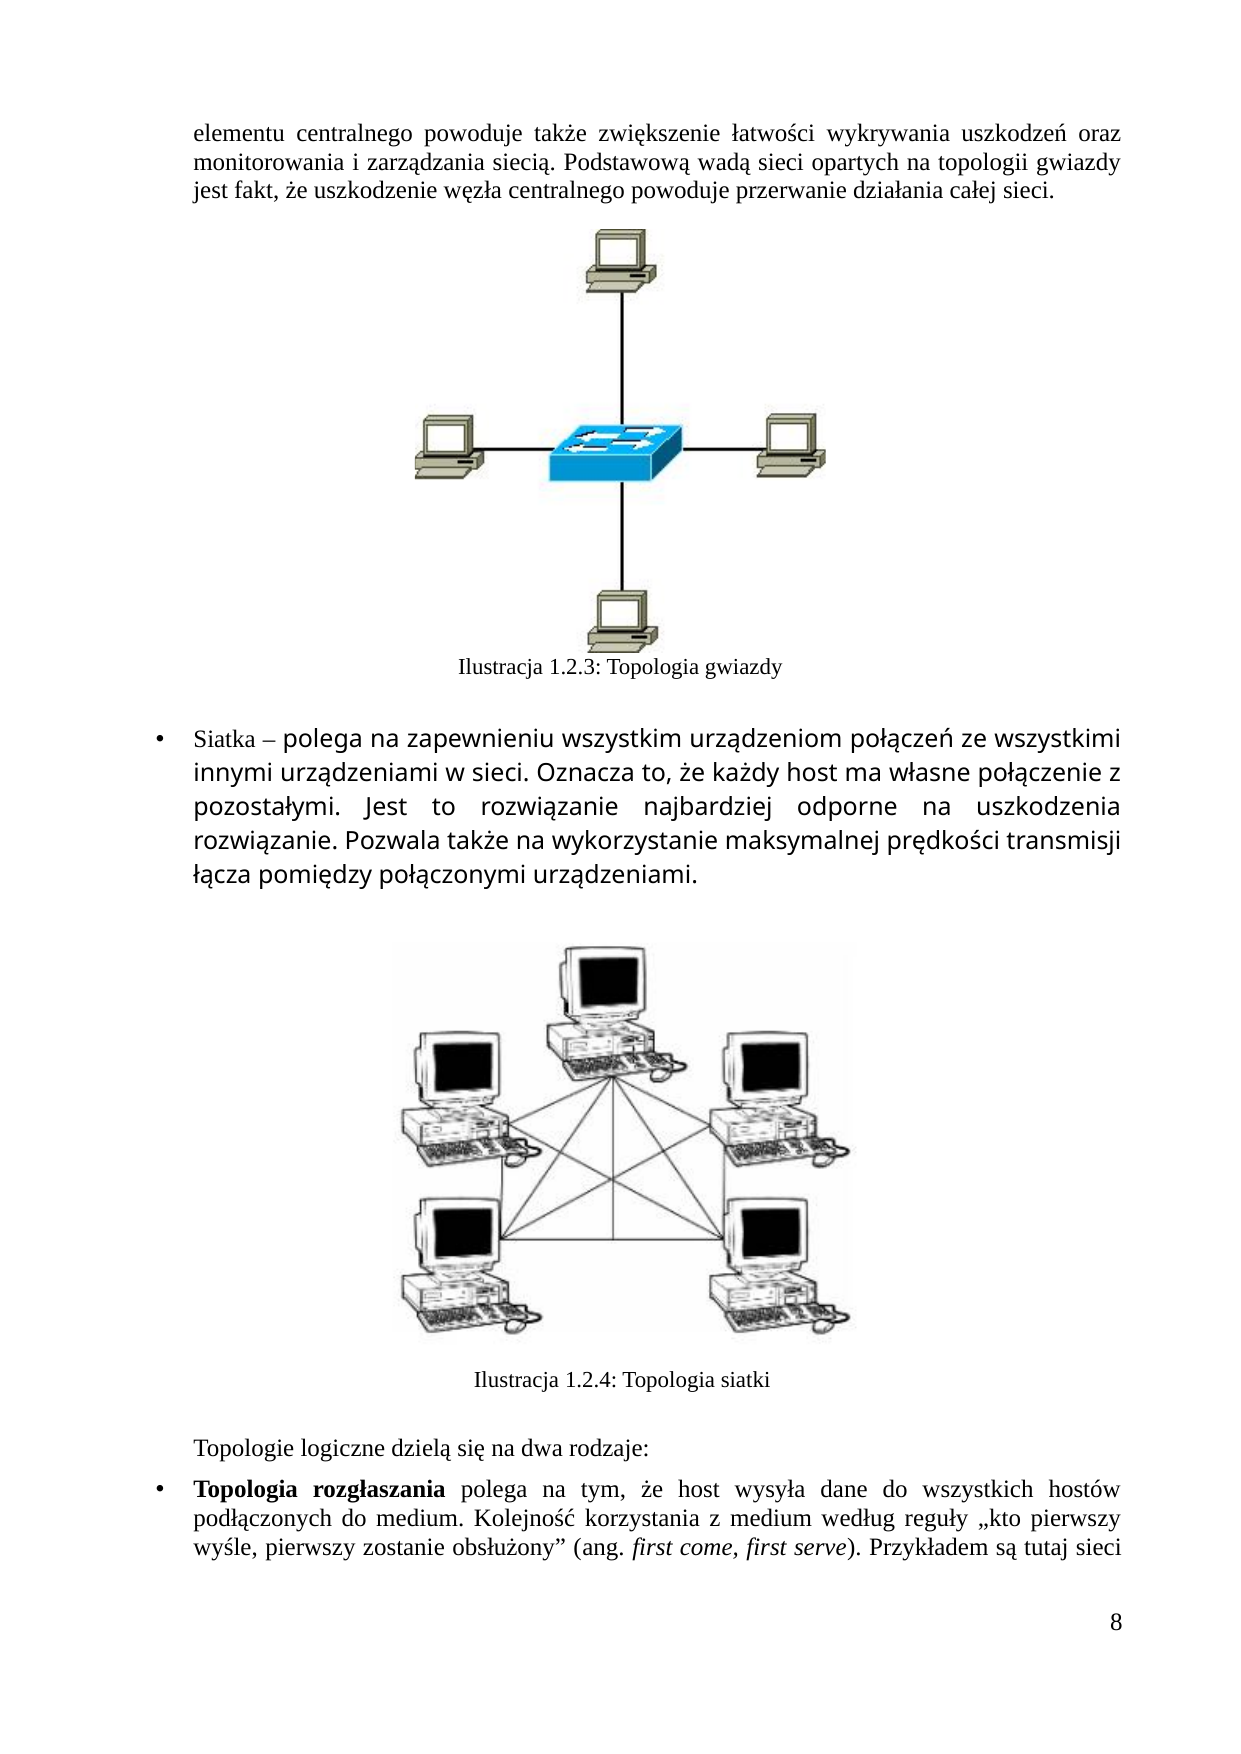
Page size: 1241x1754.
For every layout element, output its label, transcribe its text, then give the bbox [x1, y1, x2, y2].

text Topologie logiczne dzielą się na dwa rodzaje: [118, 1433, 1122, 1462]
list Topologia rozgłaszania polega na tym, że host wysyła dane do wszystkich hostów podłączonych do medium. Kolejność korzystania z medium według reguły „kto pierwszy wyśle, pierwszy zostanie obsłużony” (ang. first come, first serve). Przykładem są tutaj sieci [156, 1474, 1122, 1561]
text Ilustracja 1.2.3: Topologia gwiazdy [415, 653, 826, 679]
list elementu centralnego powoduje także zwiększenie łatwości wykrywania uszkodzeń oraz monitorowania i zarządzania siecią. Podstawową wadą sieci opartych na topologii gwiazdy jest fakt, że uszkodzenie węzła centralnego powoduje przerwanie działania całej sieci. [156, 118, 1122, 204]
picture [414, 229, 826, 653]
list Siatka – polega na zapewnieniu wszystkim urządzeniom połączeń ze wszystkimi innymi urządzeniami w sieci. Oznacza to, że każdy host ma własne połączenie z pozostałymi. Jest to rozwiązanie najbardziej odporne na uszkodzenia rozwiązanie. Pozwala także na wykorzystanie maksymalnej prędkości transmisji łącza pomiędzy połączonymi urządzeniami. [156, 720, 1122, 891]
text Ilustracja 1.2.4: Topologia siatki [356, 1366, 888, 1392]
picture [356, 931, 888, 1366]
